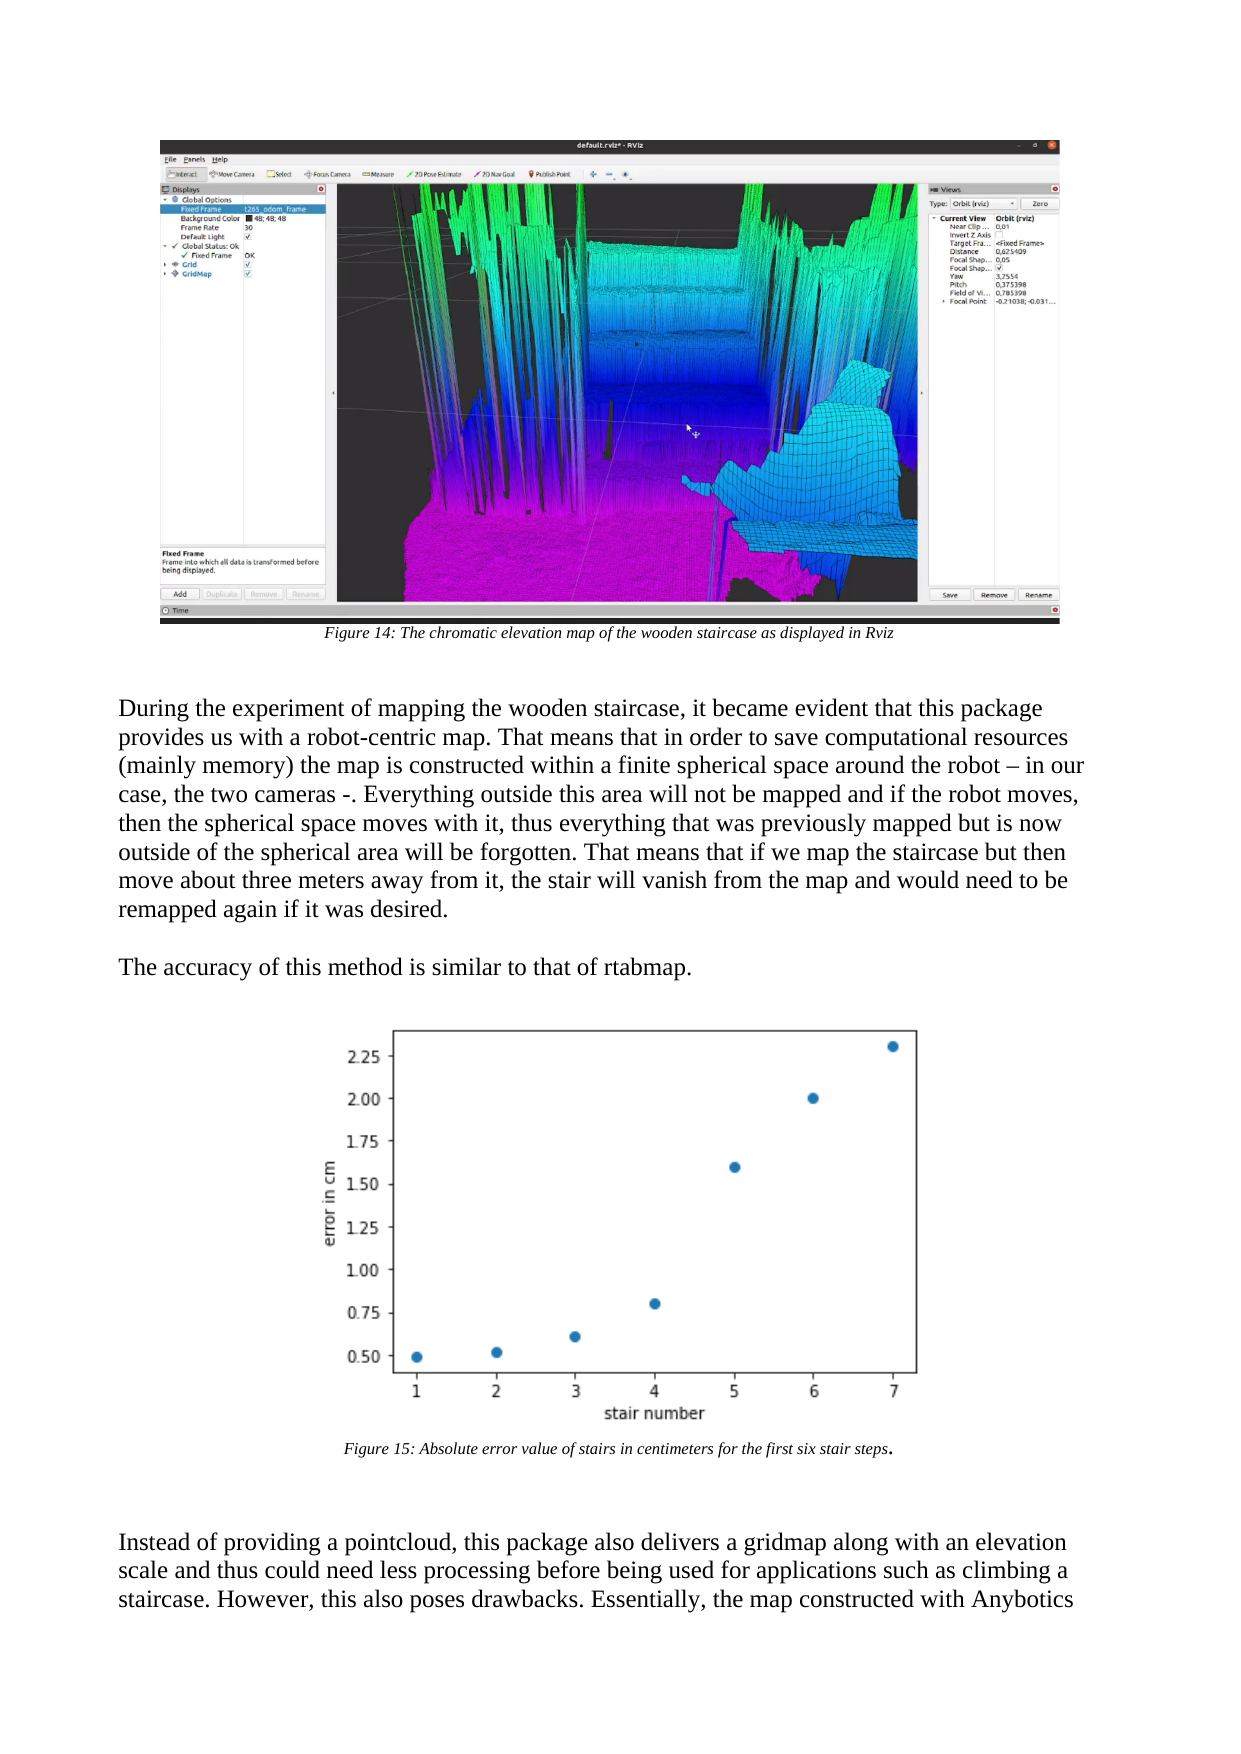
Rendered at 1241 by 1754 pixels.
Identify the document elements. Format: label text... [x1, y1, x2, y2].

text Figure 15: Absolute error value of stairs in centimeters for the first six stair steps. [314, 1432, 926, 1460]
picture [313, 1021, 927, 1432]
text During the experiment of mapping the wooden staircase, it became evident that this package provides us with a robot-centric map. That means that in order to save computational resources (mainly memory) the map is constructed within a finite spherical space around the robot – in our case, the two cameras -. Everything outside this area will not be mapped and if the robot moves, then the spherical space moves with it, thus everything that was previously mapped but is now outside of the spherical area will be forgotten. That means that if we map the staircase but then move about three meters away from it, the stair will vanish from the map and would need to be remapped again if it was desired. [118, 693, 1122, 923]
text Figure 14: The chromatic elevation map of the wooden staircase as displayed in Rviz [160, 624, 1060, 642]
text Instead of providing a pointcloud, this package also delivers a gridmap along with an elevation scale and thus could need less processing before being used for applications such as climbing a staircase. However, this also poses drawbacks. Essentially, the map constructed with Anybotics [118, 1527, 1122, 1613]
picture [160, 140, 1060, 624]
text The accuracy of this method is similar to that of rtabmap. [118, 952, 1122, 981]
